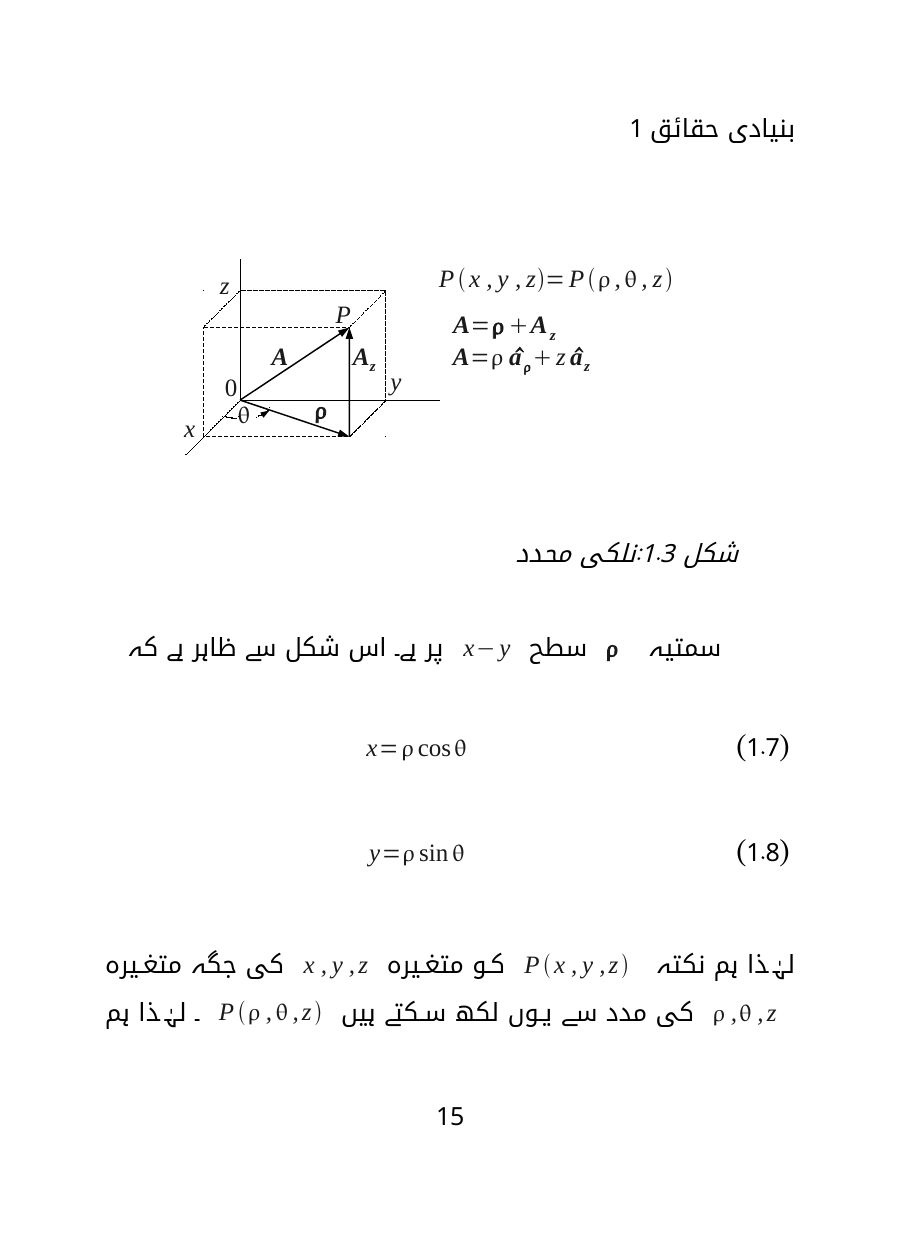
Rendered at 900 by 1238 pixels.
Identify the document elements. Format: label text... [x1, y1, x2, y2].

table_header (1.8) [718, 824, 795, 895]
text شکل 1.3:نلکی محدد [162, 195, 738, 578]
table_header [105, 824, 718, 895]
text لہٰذا ہم نکتہ کو متغیرہکی جگہ متغیرہکی مدد سے یوں لکھ سکتے ہیں۔ لہٰذا ہم خلاء میں کسی بھی نکتہ کو اس کے تین متغیرہ سے ظاہر کر سکتے ہیں۔ [105, 942, 795, 1037]
text سمتیہ سطحپر ہے۔ اس شکل سے ظاہر ہے کہ [105, 624, 795, 672]
table_header [105, 719, 718, 790]
table_header (1.7) [718, 719, 795, 790]
